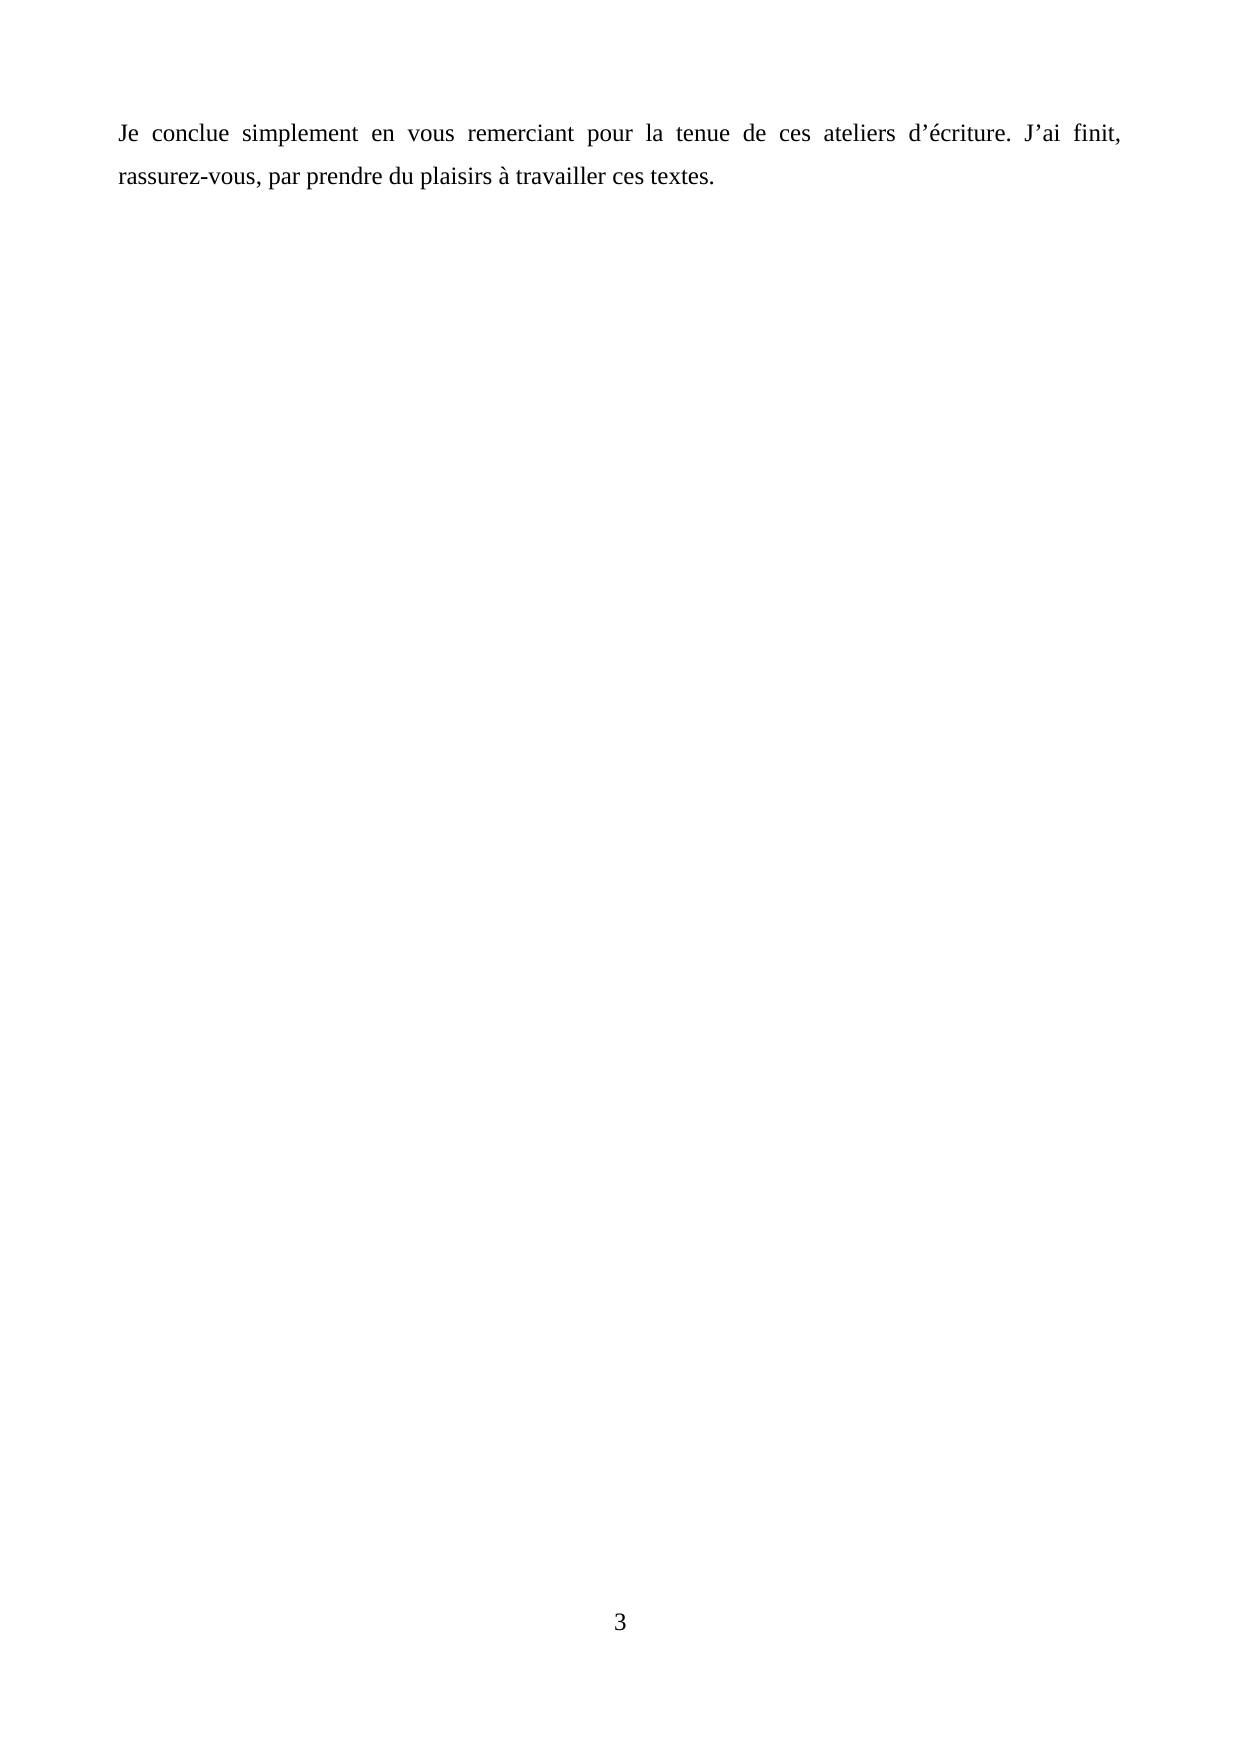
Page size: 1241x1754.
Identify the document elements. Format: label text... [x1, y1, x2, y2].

text Je conclue simplement en vous remerciant pour la tenue de ces ateliers d’écriture. J’ai finit, rassurez-vous, par prendre du plaisirs à travailler ces textes. [118, 118, 1122, 190]
